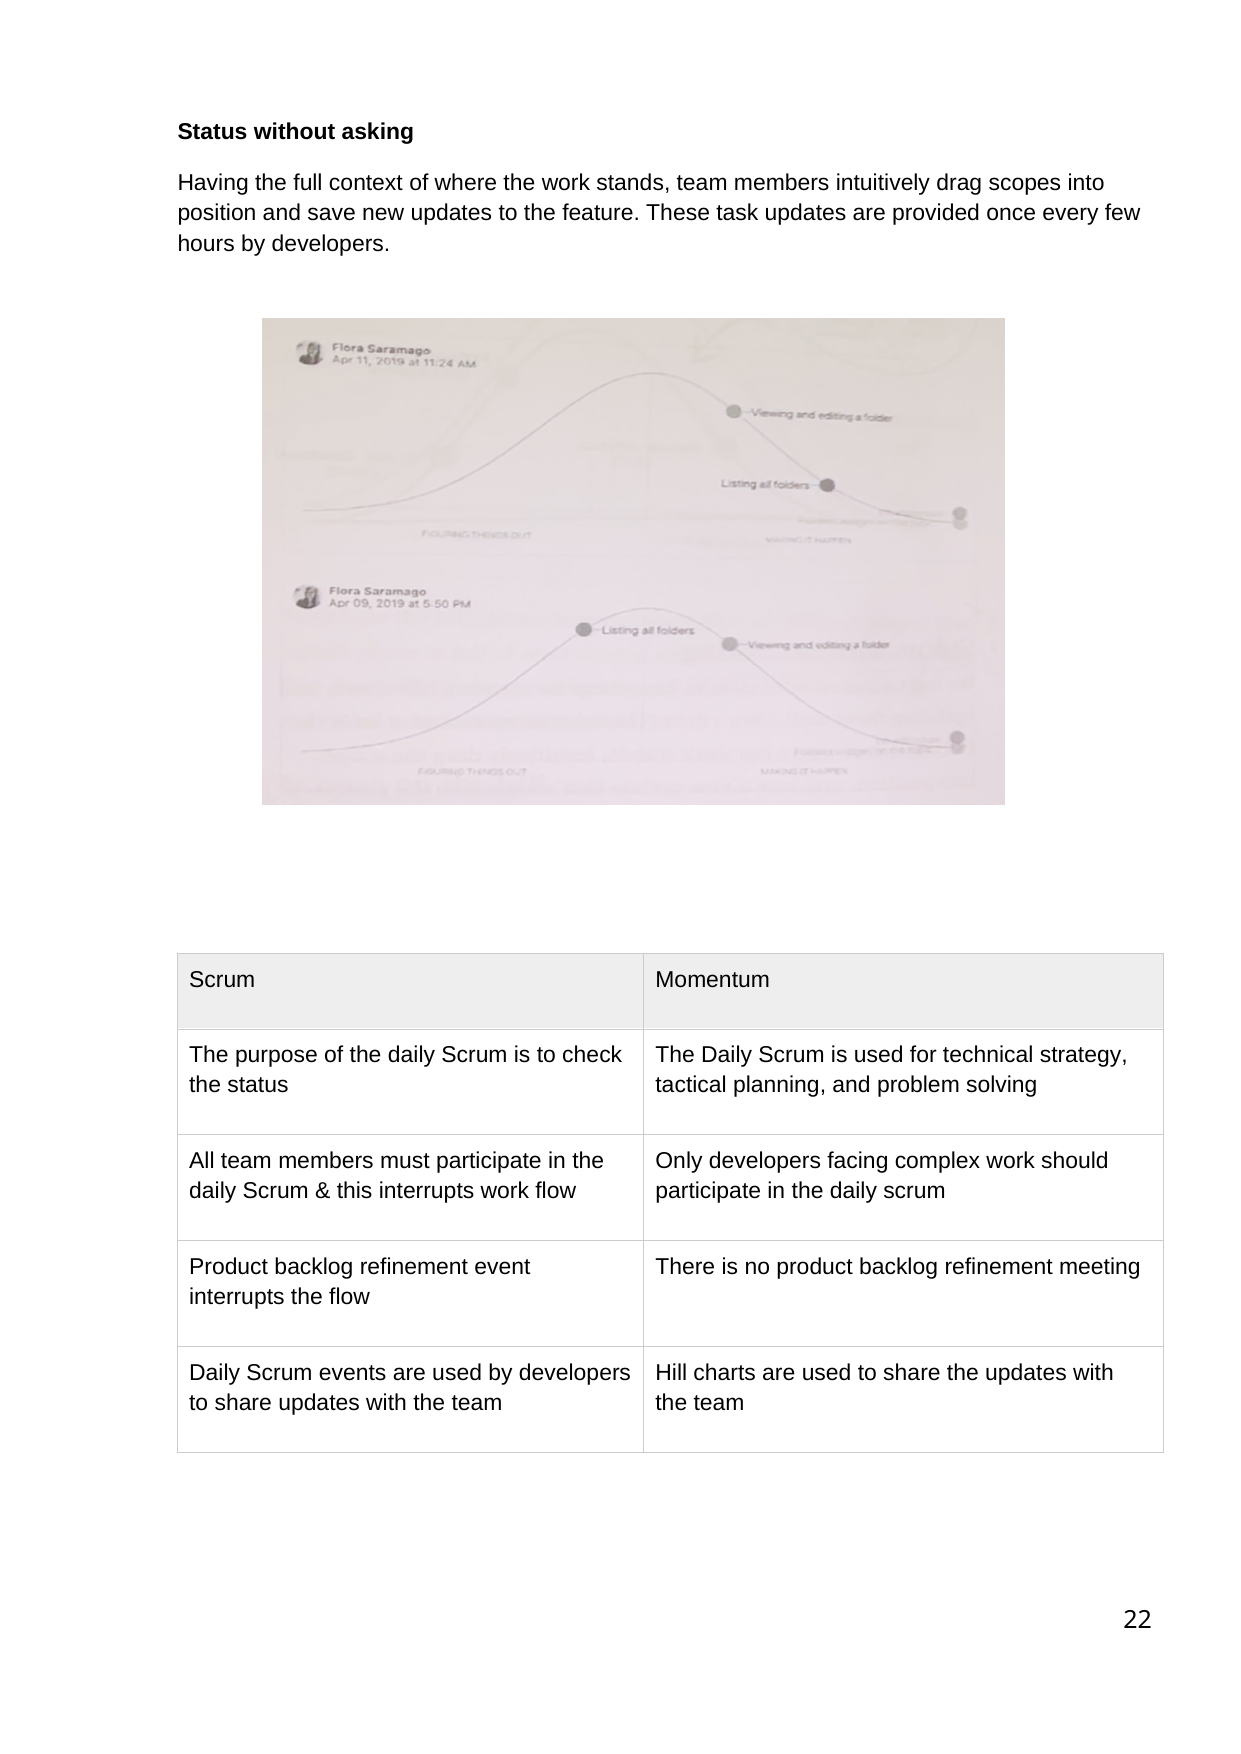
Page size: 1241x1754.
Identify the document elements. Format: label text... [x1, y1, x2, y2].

text Having the full context of where the work stands, team members intuitively drag scopes into position and save new updates to the feature. These task updates are provided once every few hours by developers. [177, 169, 1152, 256]
table_cell The Daily Scrum is used for technical strategy, tactical planning, and problem solving [644, 1030, 1163, 1134]
table_cell Product backlog refinement event interrupts the flow [178, 1241, 643, 1346]
table_cell Only developers facing complex work should participate in the daily scrum [644, 1135, 1163, 1240]
table_header Momentum [644, 954, 1163, 1028]
table_cell The purpose of the daily Scrum is to check the status [178, 1030, 643, 1134]
table_cell Hill charts are used to share the updates with the team [644, 1347, 1163, 1452]
text Status without asking [177, 118, 1152, 144]
picture [262, 318, 1005, 805]
table_header Scrum [178, 954, 643, 1028]
table_cell All team members must participate in the daily Scrum & this interrupts work flow [178, 1135, 643, 1240]
table_cell There is no product backlog refinement meeting [644, 1241, 1163, 1346]
table_cell Daily Scrum events are used by developers to share updates with the team [178, 1347, 643, 1452]
